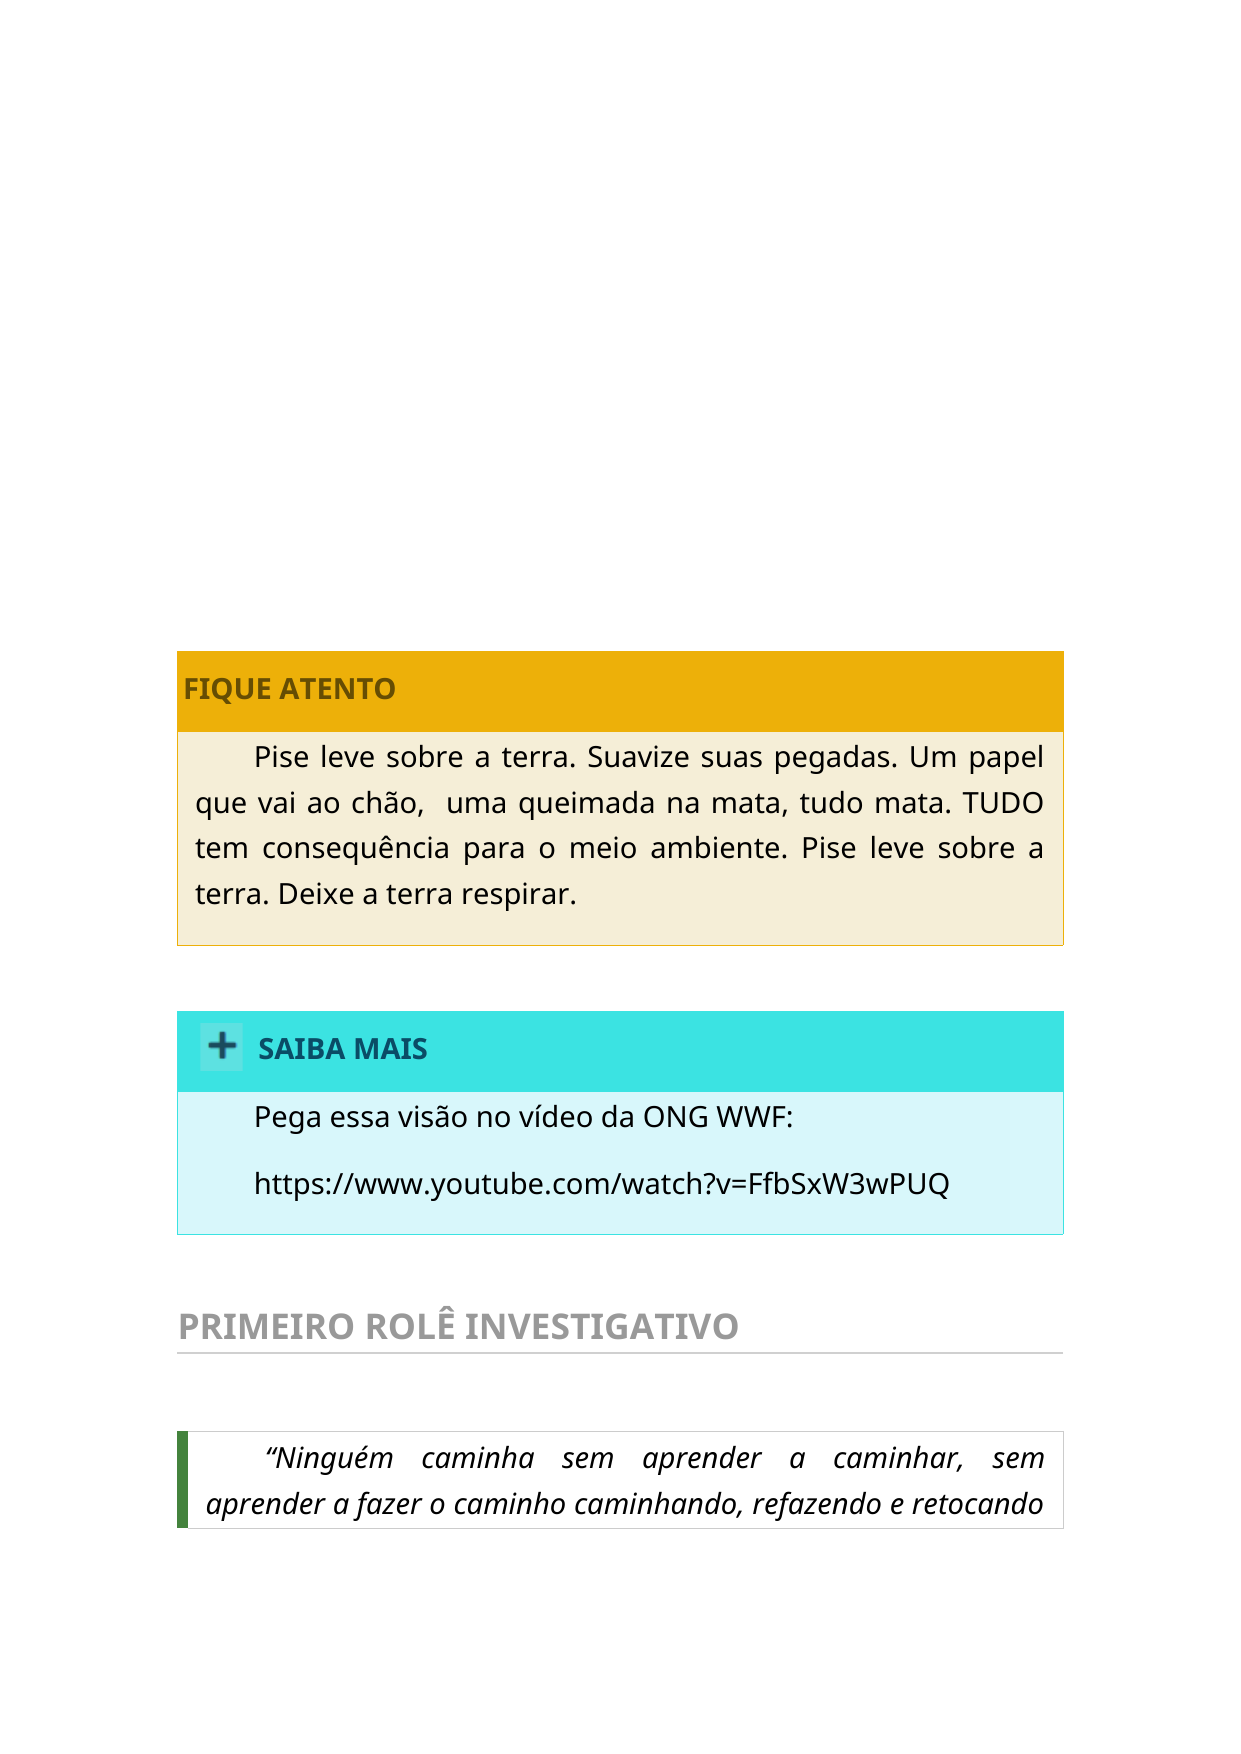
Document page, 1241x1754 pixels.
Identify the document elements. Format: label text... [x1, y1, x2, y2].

table_header [177, 1431, 188, 1528]
table_header “Ninguém caminha sem aprender a caminhar, sem aprender a fazer o caminho caminhando, refazendo e retocando [188, 1432, 1063, 1528]
table_header SAIBA MAIS [178, 1012, 1063, 1091]
table_cell Pise leve sobre a terra. Suavize suas pegadas. Um papel que vai ao chão, uma queimada na mata, tudo mata. TUDO tem consequência para o meio ambiente. Pise leve sobre a terra. Deixe a terra respirar. [178, 732, 1063, 945]
picture [200, 1023, 243, 1071]
subtitle PRIMEIRO ROLÊ INVESTIGATIVO [177, 1302, 1063, 1352]
table_header FIQUE ATENTO [178, 652, 1063, 731]
table_cell Pega essa visão no vídeo da ONG WWF: https://www.youtube.com/watch?v=FfbSxW3wPUQ [178, 1092, 1063, 1234]
